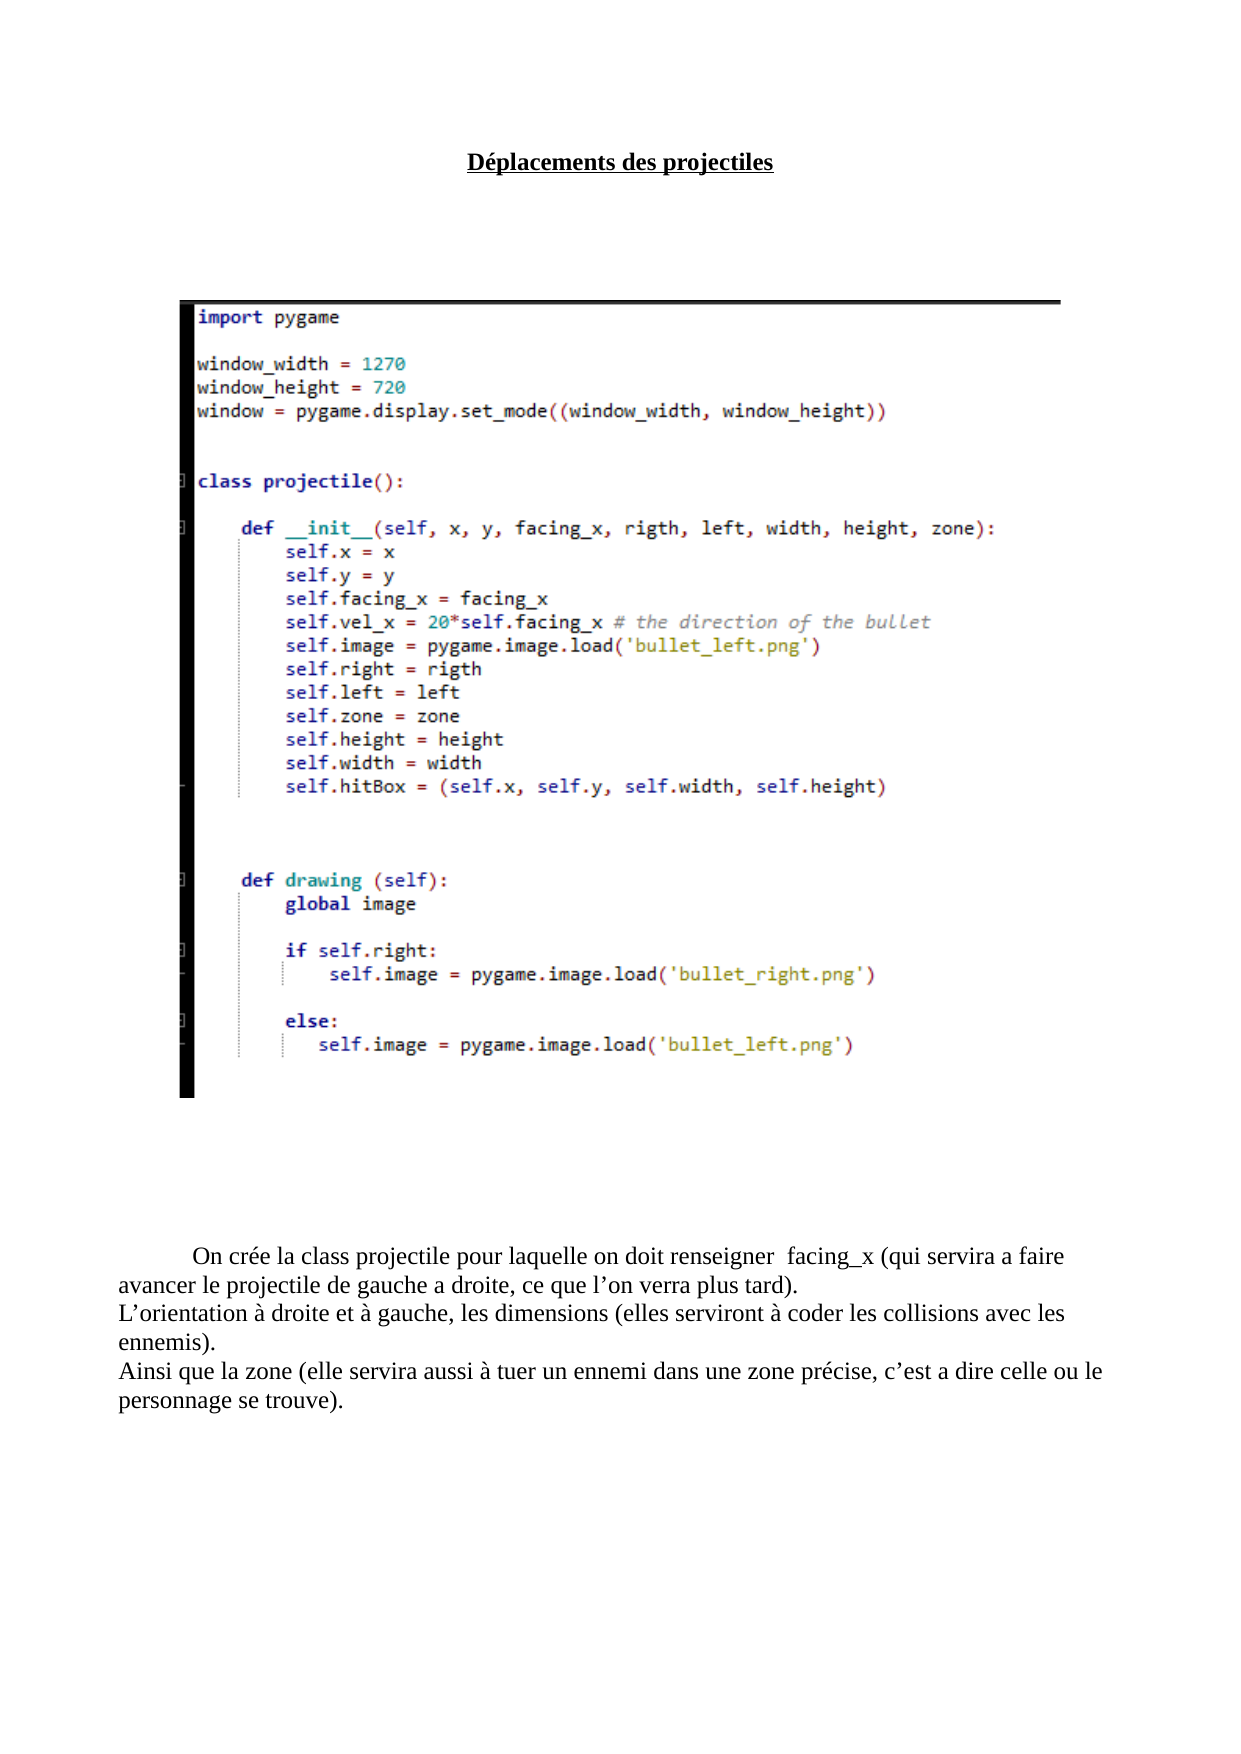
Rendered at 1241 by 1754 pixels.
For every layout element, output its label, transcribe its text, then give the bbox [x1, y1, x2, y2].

text On crée la class projectile pour laquelle on doit renseigner facing_x (qui servira a faire avancer le projectile de gauche a droite, ce que l’on verra plus tard). [118, 1241, 1122, 1298]
text Ainsi que la zone (elle servira aussi à tuer un ennemi dans une zone précise, c’est a dire celle ou le personnage se trouve). [118, 1356, 1122, 1413]
picture [179, 300, 1061, 1098]
text L’orientation à droite et à gauche, les dimensions (elles serviront à coder les collisions avec les ennemis). [118, 1298, 1122, 1356]
text Déplacements des projectiles [118, 147, 1122, 176]
